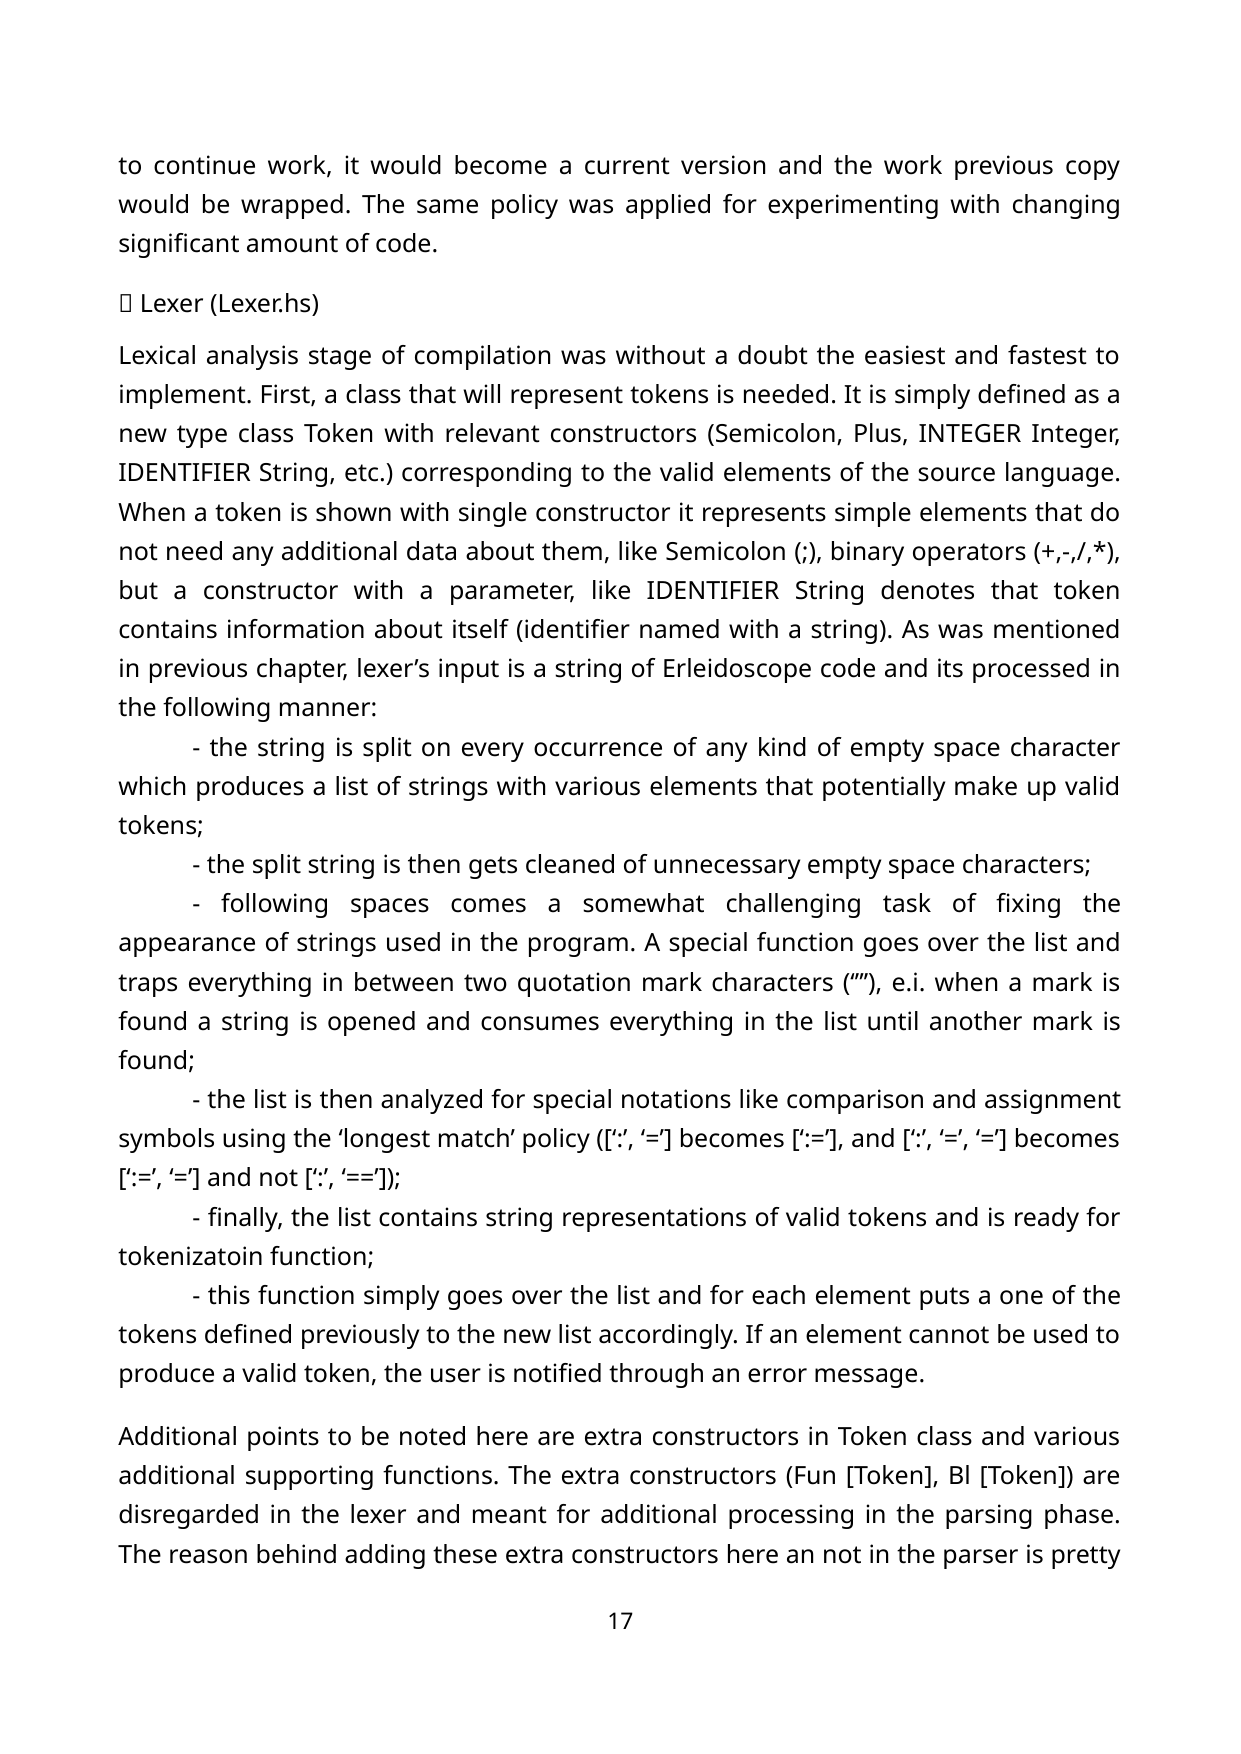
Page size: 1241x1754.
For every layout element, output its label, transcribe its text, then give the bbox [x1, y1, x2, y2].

text - the split string is then gets cleaned of unnecessary empty space characters; [118, 847, 1122, 881]
text to continue work, it would become a current version and the work previous copy would be wrapped. The same policy was applied for experimenting with changing significant amount of code. [118, 148, 1122, 260]
subtitle  Lexer (Lexer.hs) [118, 286, 1122, 320]
text Additional points to be noted here are extra constructors in Token class and various additional supporting functions. The extra constructors (Fun [Token], Bl [Token]) are disregarded in the lexer and meant for additional processing in the parsing phase. The reason behind adding these extra constructors here an not in the parser is pretty [118, 1419, 1122, 1570]
text - the list is then analyzed for special notations like comparison and assignment symbols using the ‘longest match’ policy ([‘:’, ‘=’] becomes [‘:=’], and [‘:’, ‘=’, ‘=’] becomes [‘:=’, ‘=’] and not [‘:’, ‘==’]); [118, 1082, 1122, 1194]
text - the string is split on every occurrence of any kind of empty space character which produces a list of strings with various elements that potentially make up valid tokens; [118, 729, 1122, 842]
text - following spaces comes a somewhat challenging task of fixing the appearance of strings used in the program. A special function goes over the list and traps everything in between two quotation mark characters (‘”’), e.i. when a mark is found a string is opened and consumes everything in the list until another mark is found; [118, 886, 1122, 1077]
text - this function simply goes over the list and for each element puts a one of the tokens defined previously to the new list accordingly. If an element cannot be used to produce a valid token, the user is notified through an error message. [118, 1278, 1122, 1390]
text - finally, the list contains string representations of valid tokens and is ready for tokenizatoin function; [118, 1199, 1122, 1272]
text Lexical analysis stage of compilation was without a doubt the easiest and fastest to implement. First, a class that will represent tokens is needed. It is simply defined as a new type class Token with relevant constructors (Semicolon, Plus, INTEGER Integer, IDENTIFIER String, etc.) corresponding to the valid elements of the source language. When a token is shown with single constructor it represents simple elements that do not need any additional data about them, like Semicolon (;), binary operators (+,-,/,*), but a constructor with a parameter, like IDENTIFIER String denotes that token contains information about itself (identifier named with a string). As was mentioned in previous chapter, lexer’s input is a string of Erleidoscope code and its processed in the following manner: [118, 338, 1122, 724]
